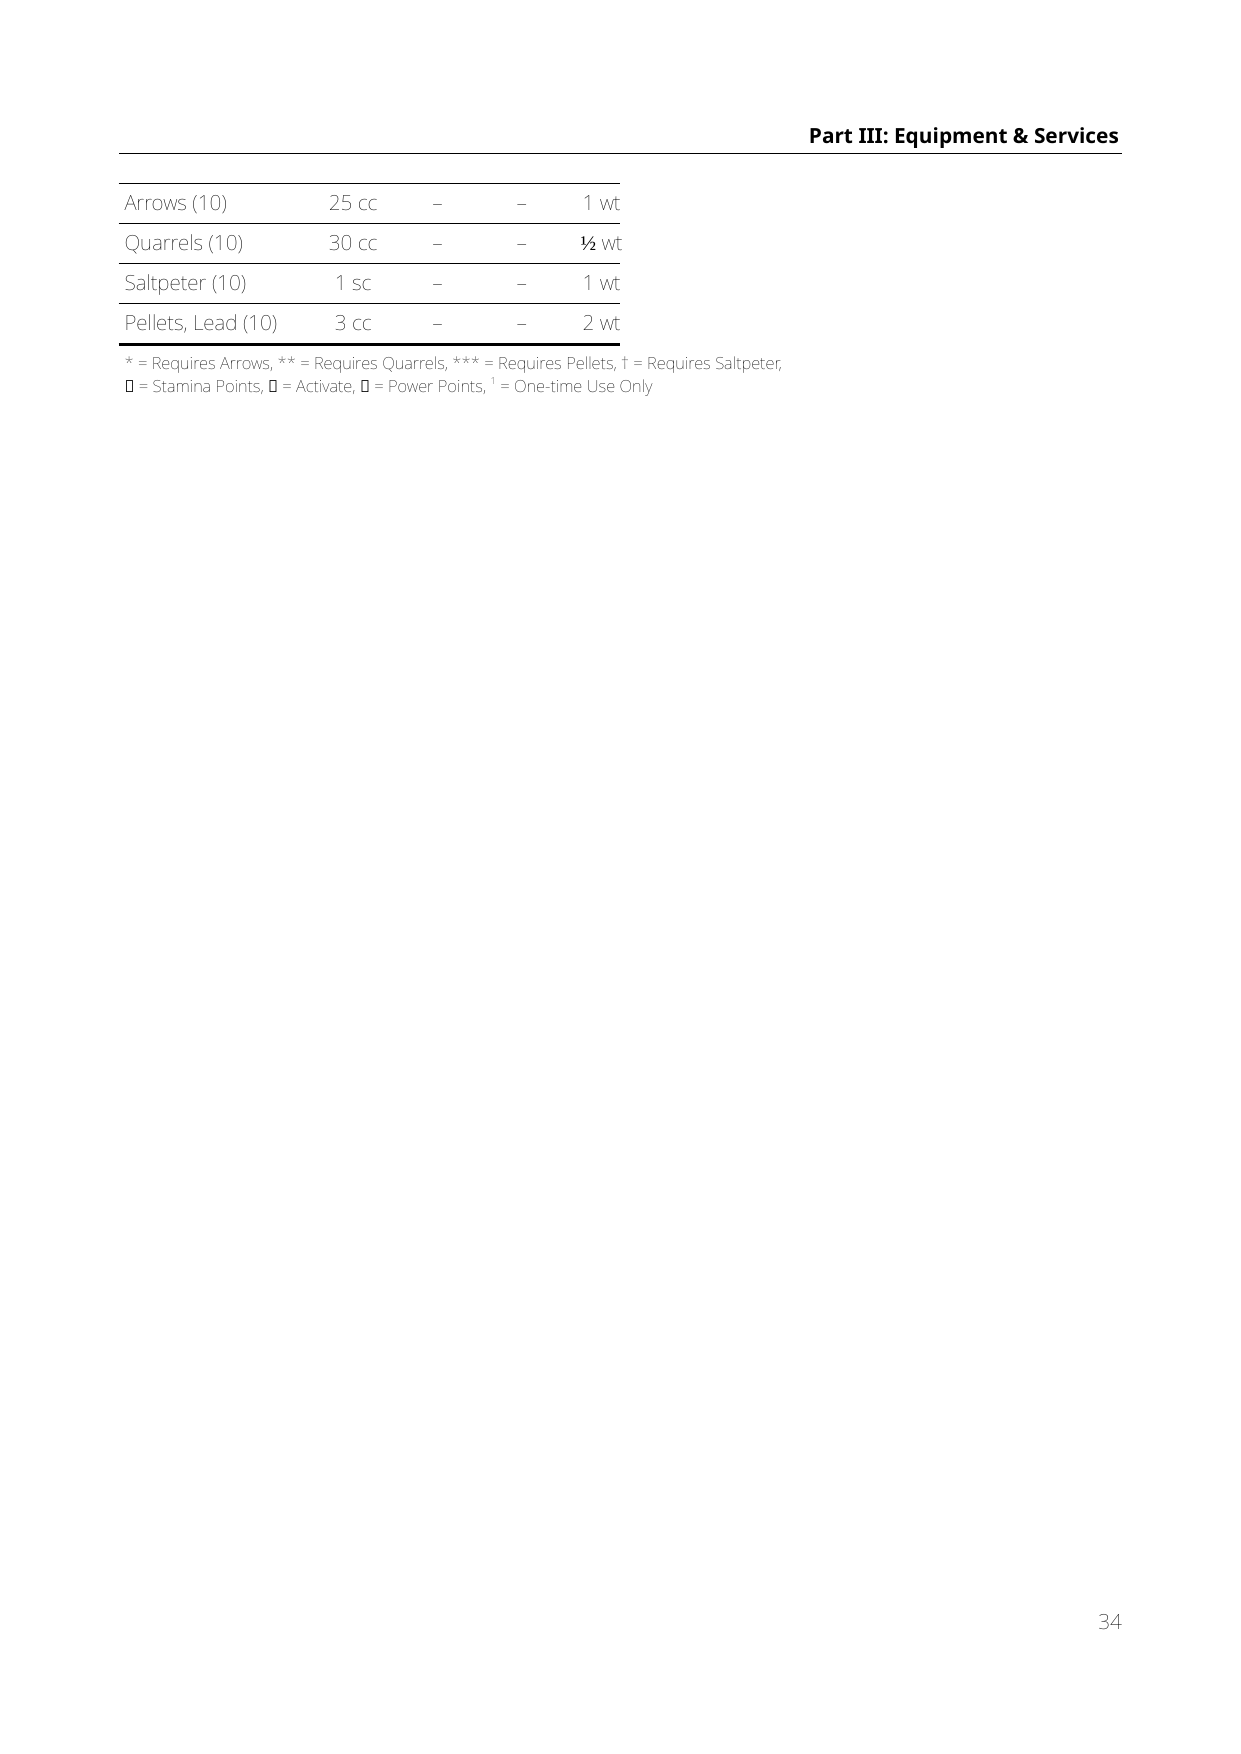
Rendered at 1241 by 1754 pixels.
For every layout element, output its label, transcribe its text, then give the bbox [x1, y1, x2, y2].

table_cell – [484, 184, 559, 223]
table_cell 25 cc [315, 184, 390, 223]
table_cell 3 cc [315, 304, 390, 343]
table_cell – [390, 184, 484, 223]
table_cell ½ wt [559, 224, 620, 263]
table_cell – [484, 224, 559, 263]
table_cell – [390, 264, 484, 303]
table_cell Saltpeter (10) [119, 264, 315, 303]
table_cell 30 cc [315, 224, 390, 263]
table_cell 1 wt [559, 264, 620, 303]
table_cell – [390, 224, 484, 263]
table_cell – [484, 304, 559, 343]
table_cell 1 sc [315, 264, 390, 303]
table_cell Quarrels (10) [119, 224, 315, 263]
table_cell Arrows (10) [119, 184, 315, 223]
table_cell – [484, 264, 559, 303]
table_cell – [390, 304, 484, 343]
table_cell 1 wt [559, 184, 620, 223]
table_cell * = Requires Arrows, ** = Requires Quarrels, *** = Requires Pellets, † = Requires Saltpeter,  = Stamina Points,  = Activate,  = Power Points, 1 = One-time Use Only [119, 346, 620, 403]
table_cell 2 wt [559, 304, 620, 343]
table_cell Pellets, Lead (10) [119, 304, 315, 343]
